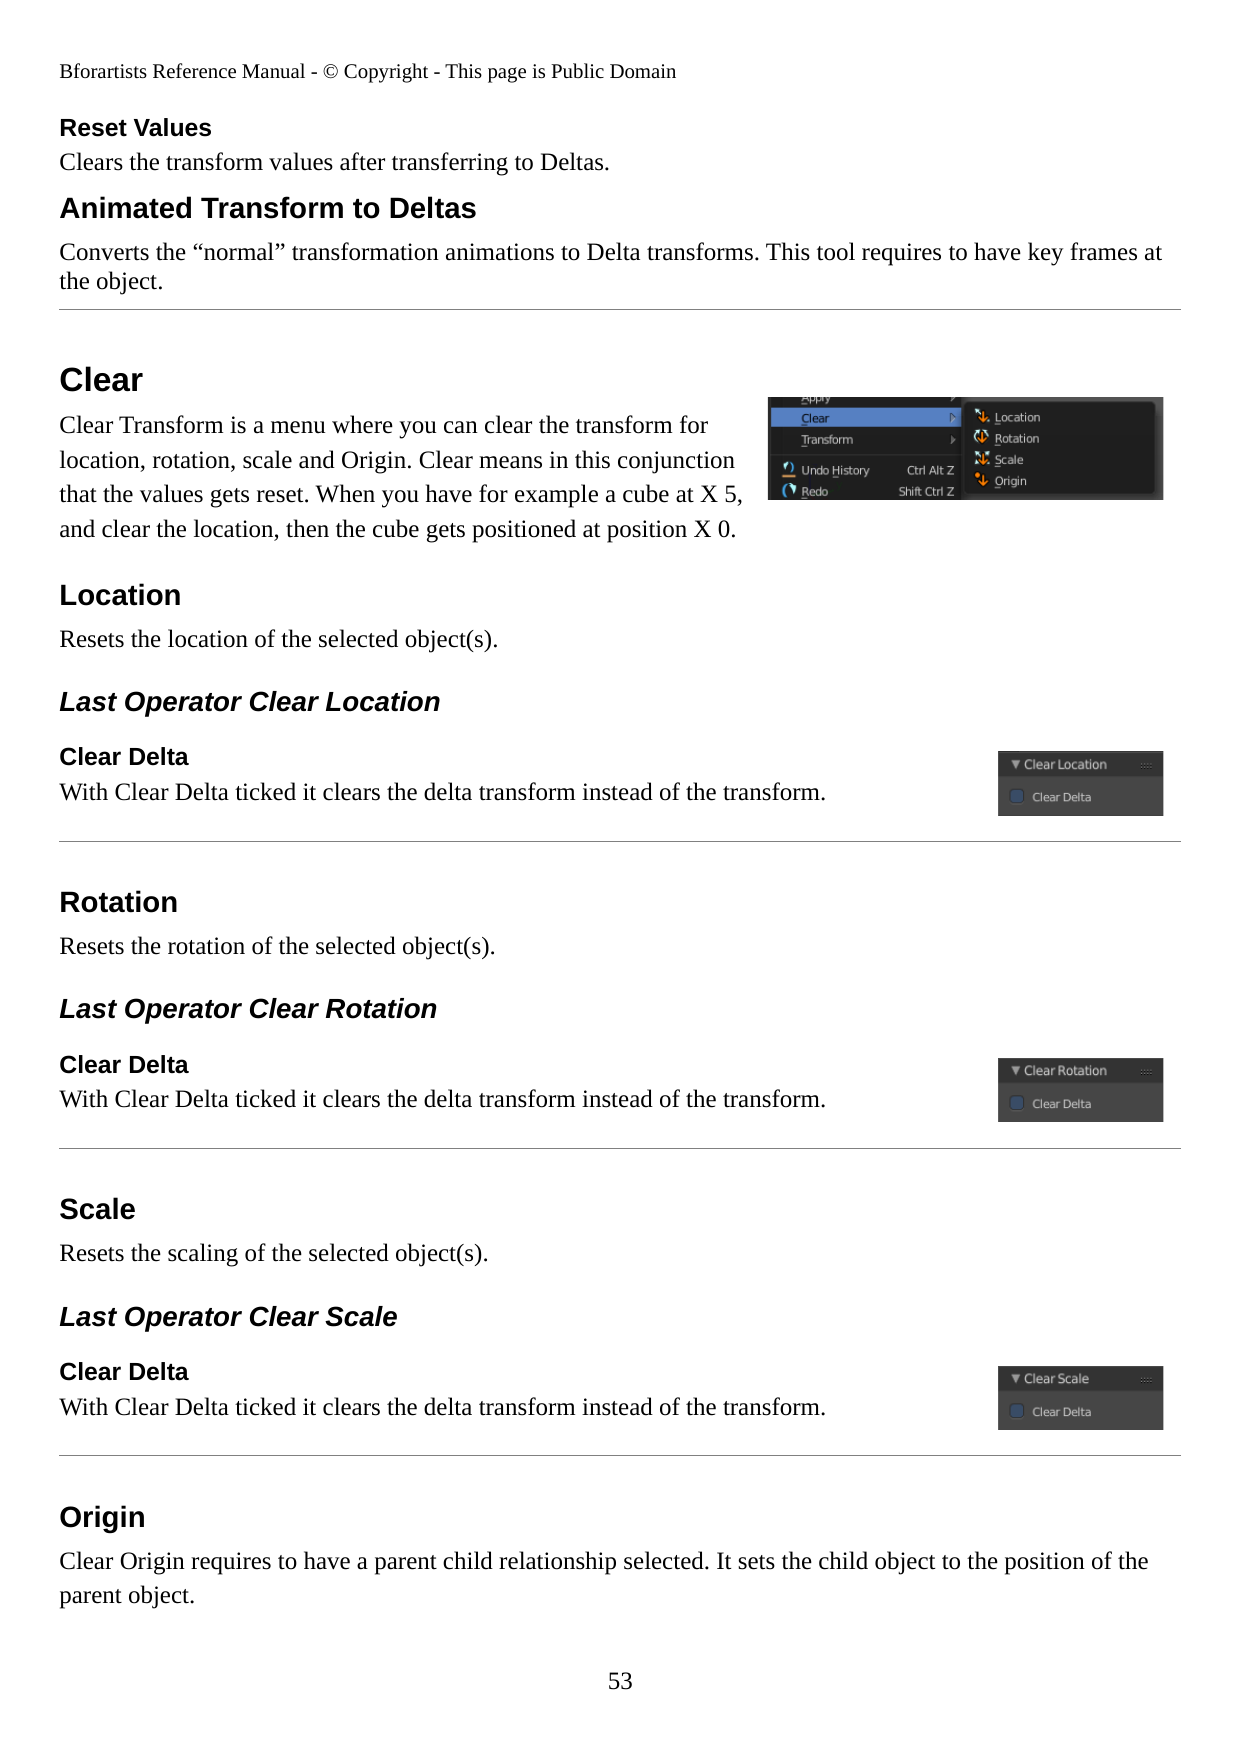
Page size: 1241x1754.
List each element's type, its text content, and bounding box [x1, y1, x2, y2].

text Clear Transform is a menu where you can clear the transform for location, rotation, scale and Origin. Clear means in this conjunction that the values gets reset. When you have for example a cube at X 5, and clear the location, then the cube gets positioned at position X 0. [59, 411, 1181, 543]
subtitle Rotation [59, 885, 1181, 919]
subtitle Clear [59, 359, 1181, 398]
subtitle Clear Delta [59, 1050, 1181, 1078]
subtitle Reset Values [59, 113, 1181, 141]
subtitle Animated Transform to Deltas [59, 191, 1181, 224]
text Resets the scaling of the selected object(s). [59, 1238, 1181, 1267]
text Clear Origin requires to have a parent child relationship selected. It sets the child object to the position of the parent object. [59, 1546, 1181, 1609]
subtitle Clear Delta [59, 742, 1181, 771]
picture [998, 1366, 1164, 1430]
picture [998, 751, 1164, 816]
subtitle Location [59, 578, 1181, 611]
subtitle Origin [59, 1499, 1181, 1533]
text Resets the rotation of the selected object(s). [59, 931, 1181, 960]
subtitle Last Operator Clear Scale [59, 1300, 1181, 1332]
list Converts the “normal” transformation animations to Delta transforms. This tool requires to have key frames at the object. [59, 237, 1181, 294]
subtitle Last Operator Clear Location [59, 686, 1181, 717]
picture [998, 1058, 1164, 1122]
text With Clear Delta ticked it clears the delta transform instead of the transform. [59, 1392, 998, 1421]
text With Clear Delta ticked it clears the delta transform instead of the transform. [59, 777, 998, 806]
subtitle Clear Delta [59, 1357, 1181, 1386]
subtitle Scale [59, 1192, 1181, 1226]
subtitle Last Operator Clear Rotation [59, 993, 1181, 1025]
text Resets the location of the selected object(s). [59, 624, 1181, 653]
picture [767, 397, 1164, 500]
text With Clear Delta ticked it clears the delta transform instead of the transform. [59, 1084, 998, 1113]
list Clears the transform values after transferring to Deltas. [59, 147, 1181, 176]
